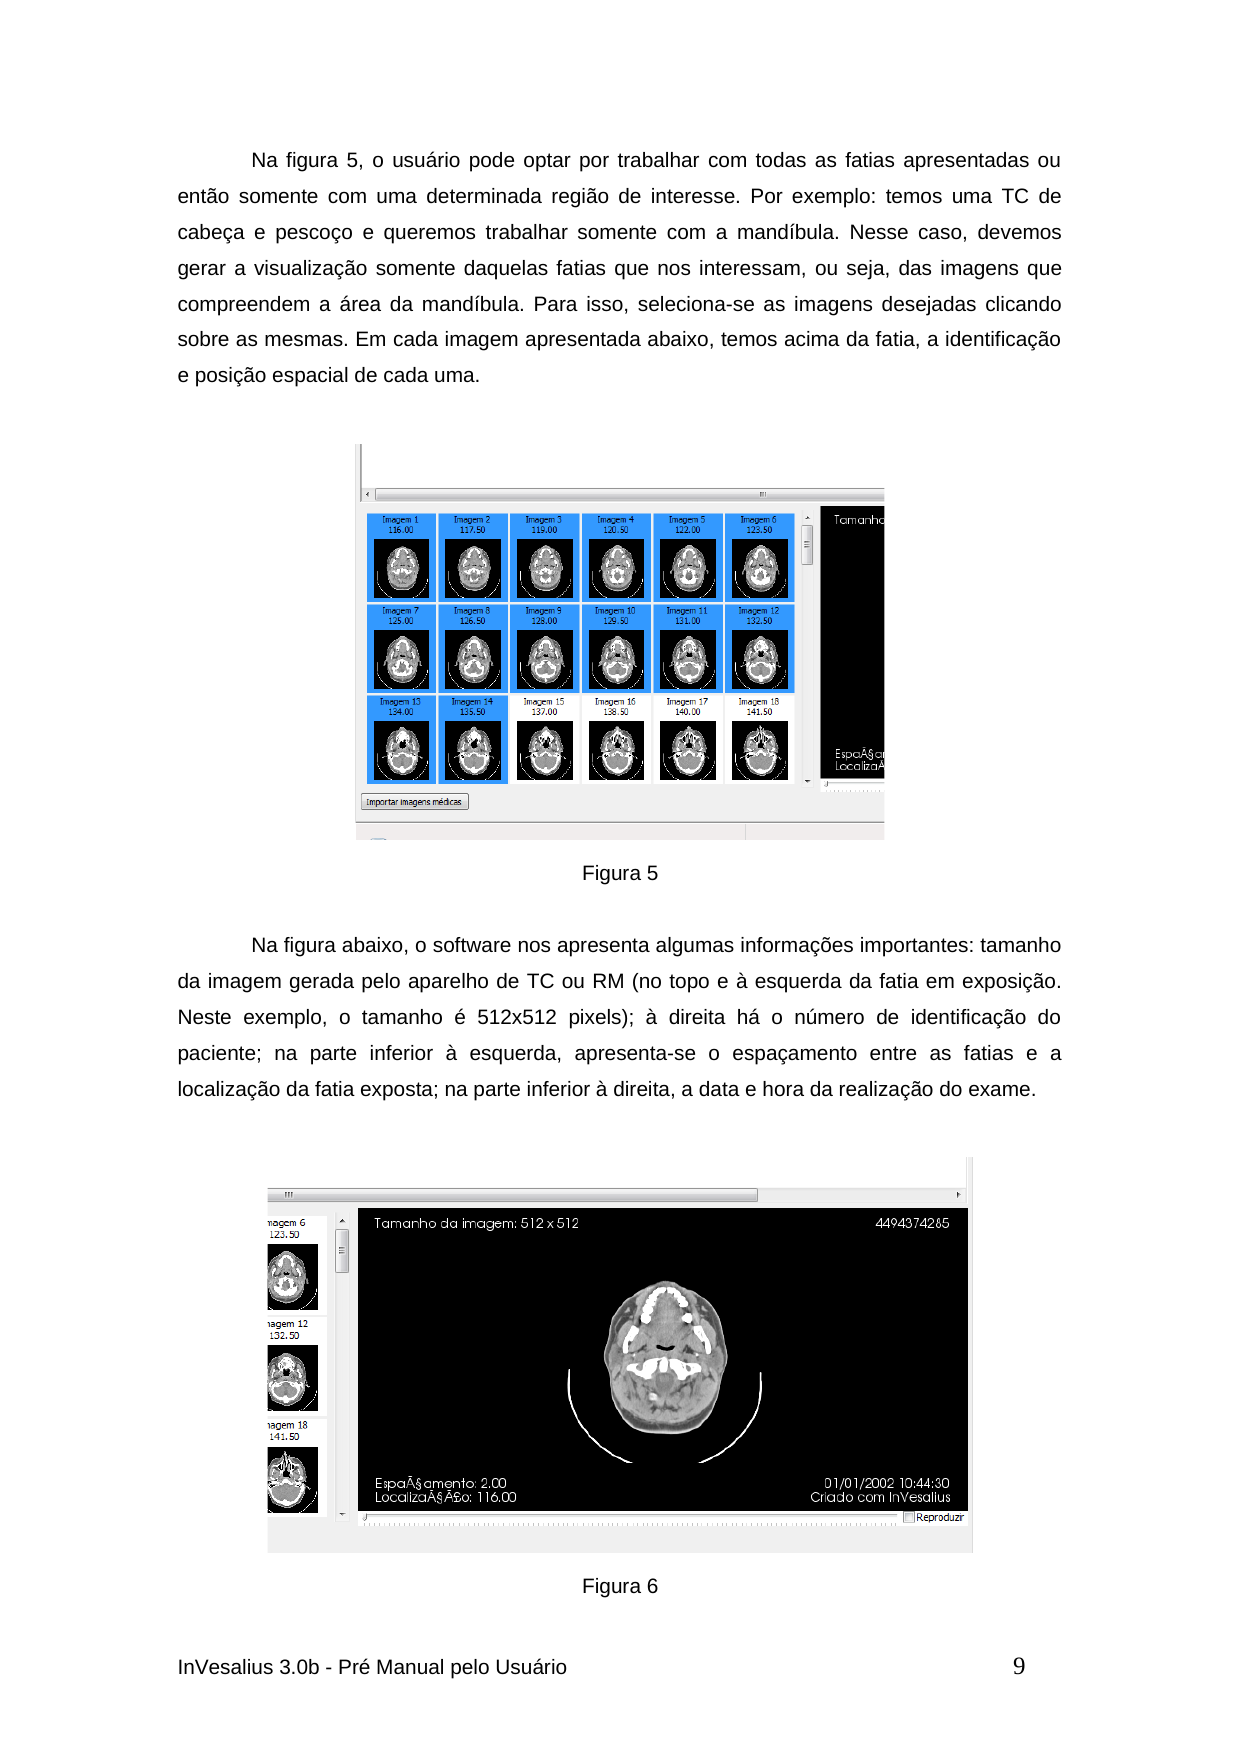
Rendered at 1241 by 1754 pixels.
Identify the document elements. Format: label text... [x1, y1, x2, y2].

text Figura 6 [177, 1574, 1063, 1598]
text Na figura abaixo, o software nos apresenta algumas informações importantes: tamanho da imagem gerada pelo aparelho de TC ou RM (no topo e à esquerda da fatia em exposição. Neste exemplo, o tamanho é 512x512 pixels); à direita há o número de identificação do paciente; na parte inferior à esquerda, apresenta-se o espaçamento entre as fatias e a localização da fatia exposta; na parte inferior à direita, a data e hora da realização do exame. [177, 933, 1063, 1100]
text Figura 5 [177, 861, 1063, 885]
text Na figura 5, o usuário pode optar por trabalhar com todas as fatias apresentadas ou então somente com uma determinada região de interesse. Por exemplo: temos uma TC de cabeça e pescoço e queremos trabalhar somente com a mandíbula. Nesse caso, devemos gerar a visualização somente daquelas fatias que nos interessam, ou seja, das imagens que compreendem a área da mandíbula. Para isso, seleciona-se as imagens desejadas clicando sobre as mesmas. Em cada imagem apresentada abaixo, temos acima da fatia, a identificação e posição espacial de cada uma. [177, 148, 1063, 387]
